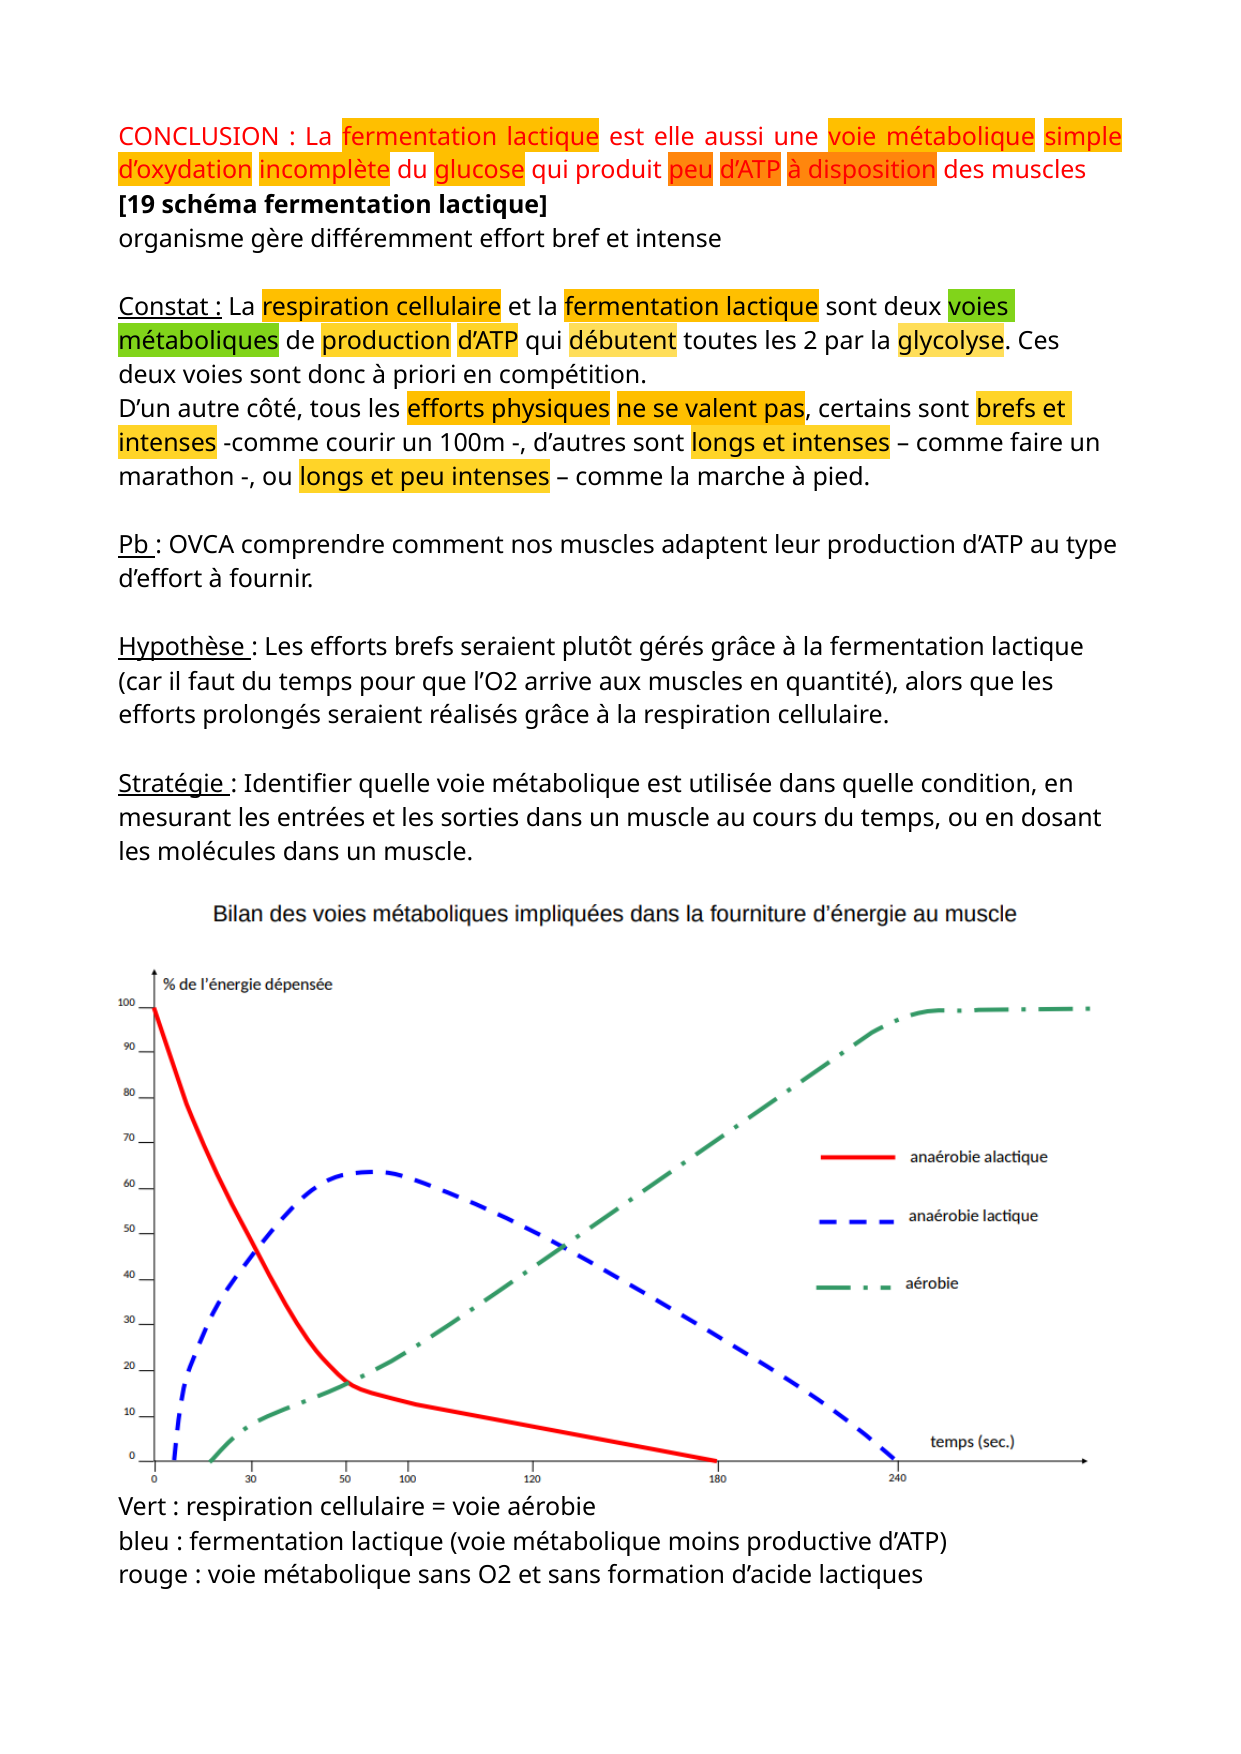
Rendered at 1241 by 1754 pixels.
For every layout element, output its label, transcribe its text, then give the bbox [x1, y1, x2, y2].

text Stratégie : Identifier quelle voie métabolique est utilisée dans quelle condition, en mesurant les entrées et les sorties dans un muscle au cours du temps, ou en dosant les molécules dans un muscle. [118, 765, 1122, 867]
text Constat : La respiration cellulaire et la fermentation lactique sont deux voies métaboliques de production d’ATP qui débutent toutes les 2 par la glycolyse. Ces deux voies sont donc à priori en compétition. [118, 288, 1122, 391]
text D’un autre côté, tous les efforts physiques ne se valent pas, certains sont brefs et intenses -comme courir un 100m -, d’autres sont longs et intenses – comme faire un marathon -, ou longs et peu intenses – comme la marche à pied. [118, 391, 1122, 493]
text Pb : OVCA comprendre comment nos muscles adaptent leur production d’ATP au type d’effort à fournir. [118, 527, 1122, 595]
text rouge : voie métabolique sans O2 et sans formation d’acide lactiques [118, 1557, 1122, 1591]
text CONCLUSION : La fermentation lactique est elle aussi une voie métabolique simple d’oxydation incomplète du glucose qui produit peu d’ATP à disposition des muscles [118, 118, 1122, 186]
text Vert : respiration cellulaire = voie aérobie [118, 1489, 1122, 1523]
text [19 schéma fermentation lactique] [118, 186, 1122, 220]
picture [116, 901, 1124, 1489]
text Hypothèse : Les efforts brefs seraient plutôt gérés grâce à la fermentation lactique (car il faut du temps pour que l’O2 arrive aux muscles en quantité), alors que les efforts prolongés seraient réalisés grâce à la respiration cellulaire. [118, 629, 1122, 731]
text bleu : fermentation lactique (voie métabolique moins productive d’ATP) [118, 1523, 1122, 1557]
text organisme gère différemment effort bref et intense [118, 220, 1122, 254]
